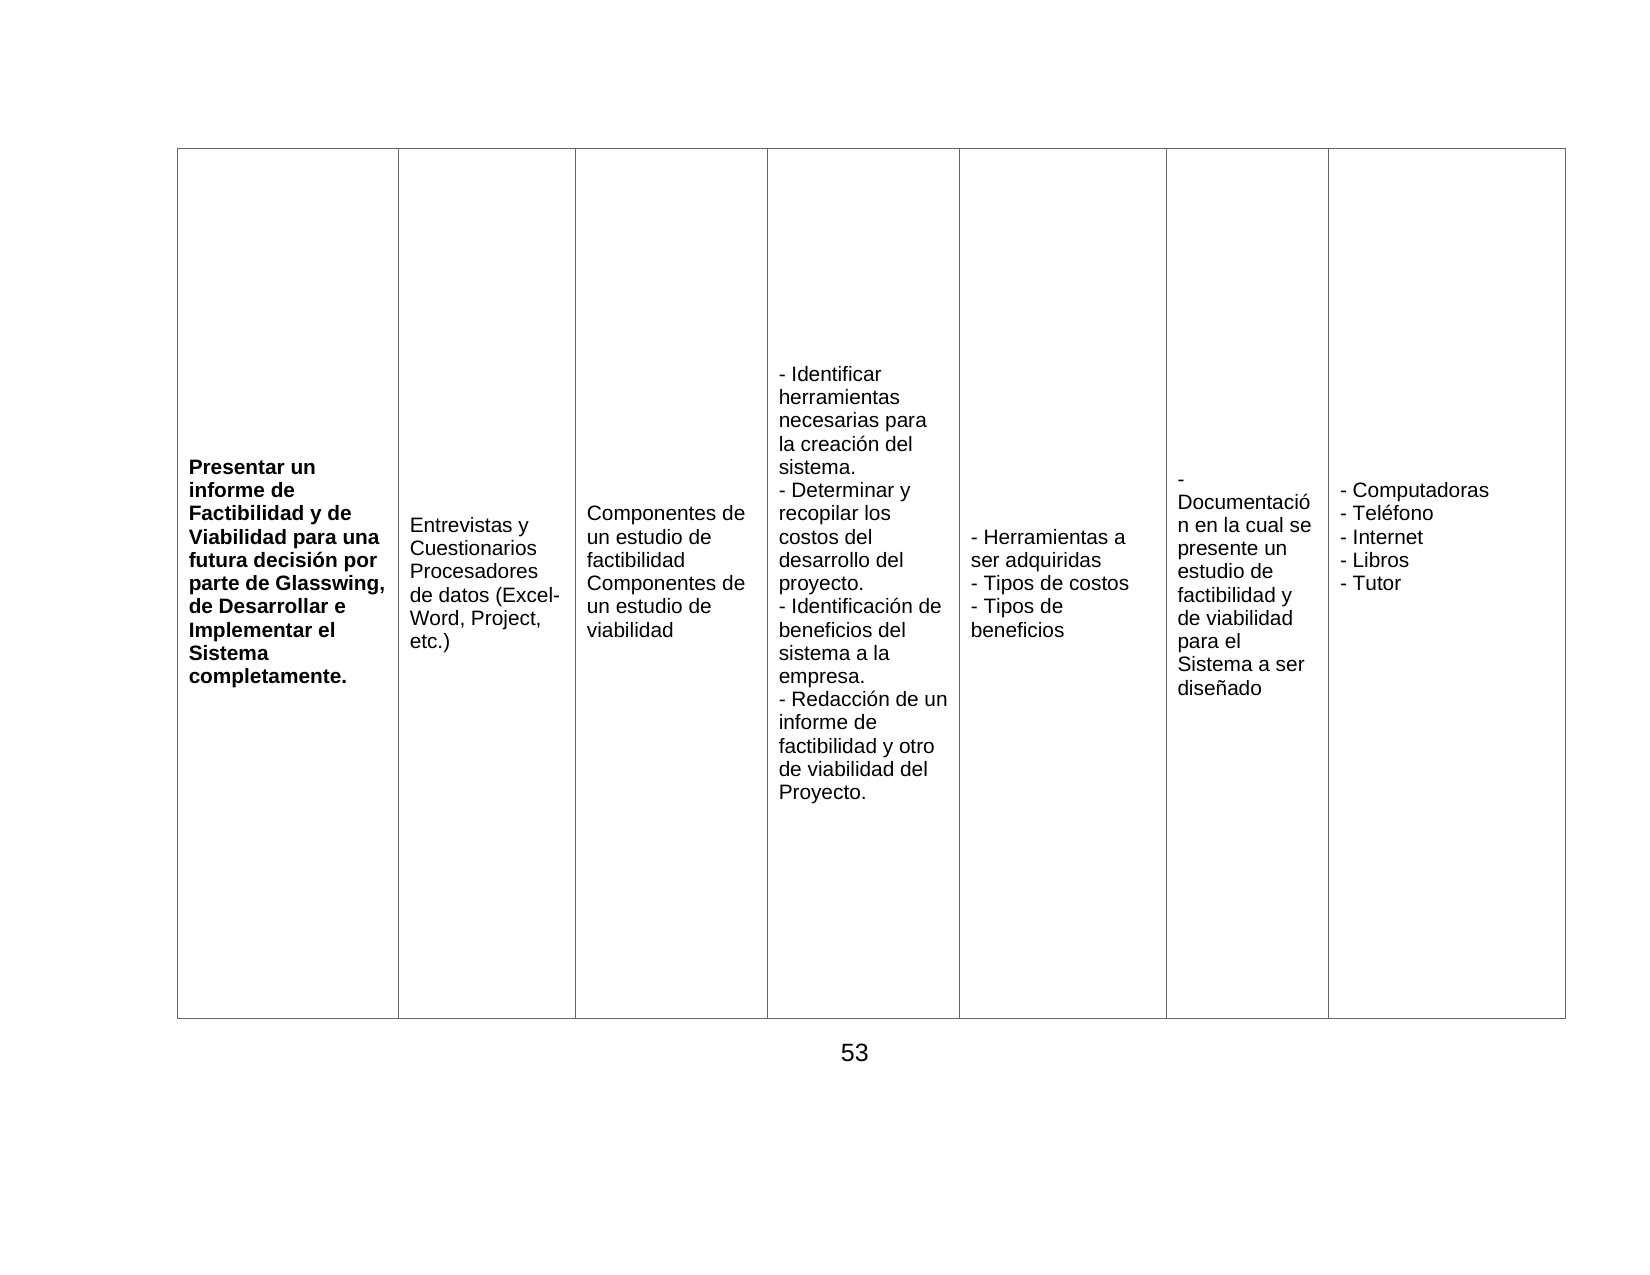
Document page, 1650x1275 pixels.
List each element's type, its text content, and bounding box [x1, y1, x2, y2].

table_cell - Herramientas a ser adquiridas - Tipos de costos - Tipos de beneficios [960, 149, 1166, 1018]
table_cell - Documentación en la cual se presente un estudio de factibilidad y de viabilidad para el Sistema a ser diseñado [1167, 149, 1328, 1018]
table_cell - Identificar herramientas necesarias para la creación del sistema. - Determinar y recopilar los costos del desarrollo del proyecto. - Identificación de beneficios del sistema a la empresa. - Redacción de un informe de factibilidad y otro de viabilidad del Proyecto. [768, 149, 959, 1018]
table_cell - Computadoras - Teléfono - Internet - Libros - Tutor [1329, 149, 1565, 1018]
table_cell Presentar un informe de Factibilidad y de Viabilidad para una futura decisión por parte de Glasswing, de Desarrollar e Implementar el Sistema completamente. [178, 149, 398, 1018]
table_cell Entrevistas y Cuestionarios Procesadores de datos (Excel- Word, Project, etc.) [399, 149, 575, 1018]
table_cell Componentes de un estudio de factibilidad Componentes de un estudio de viabilidad [576, 149, 767, 1018]
